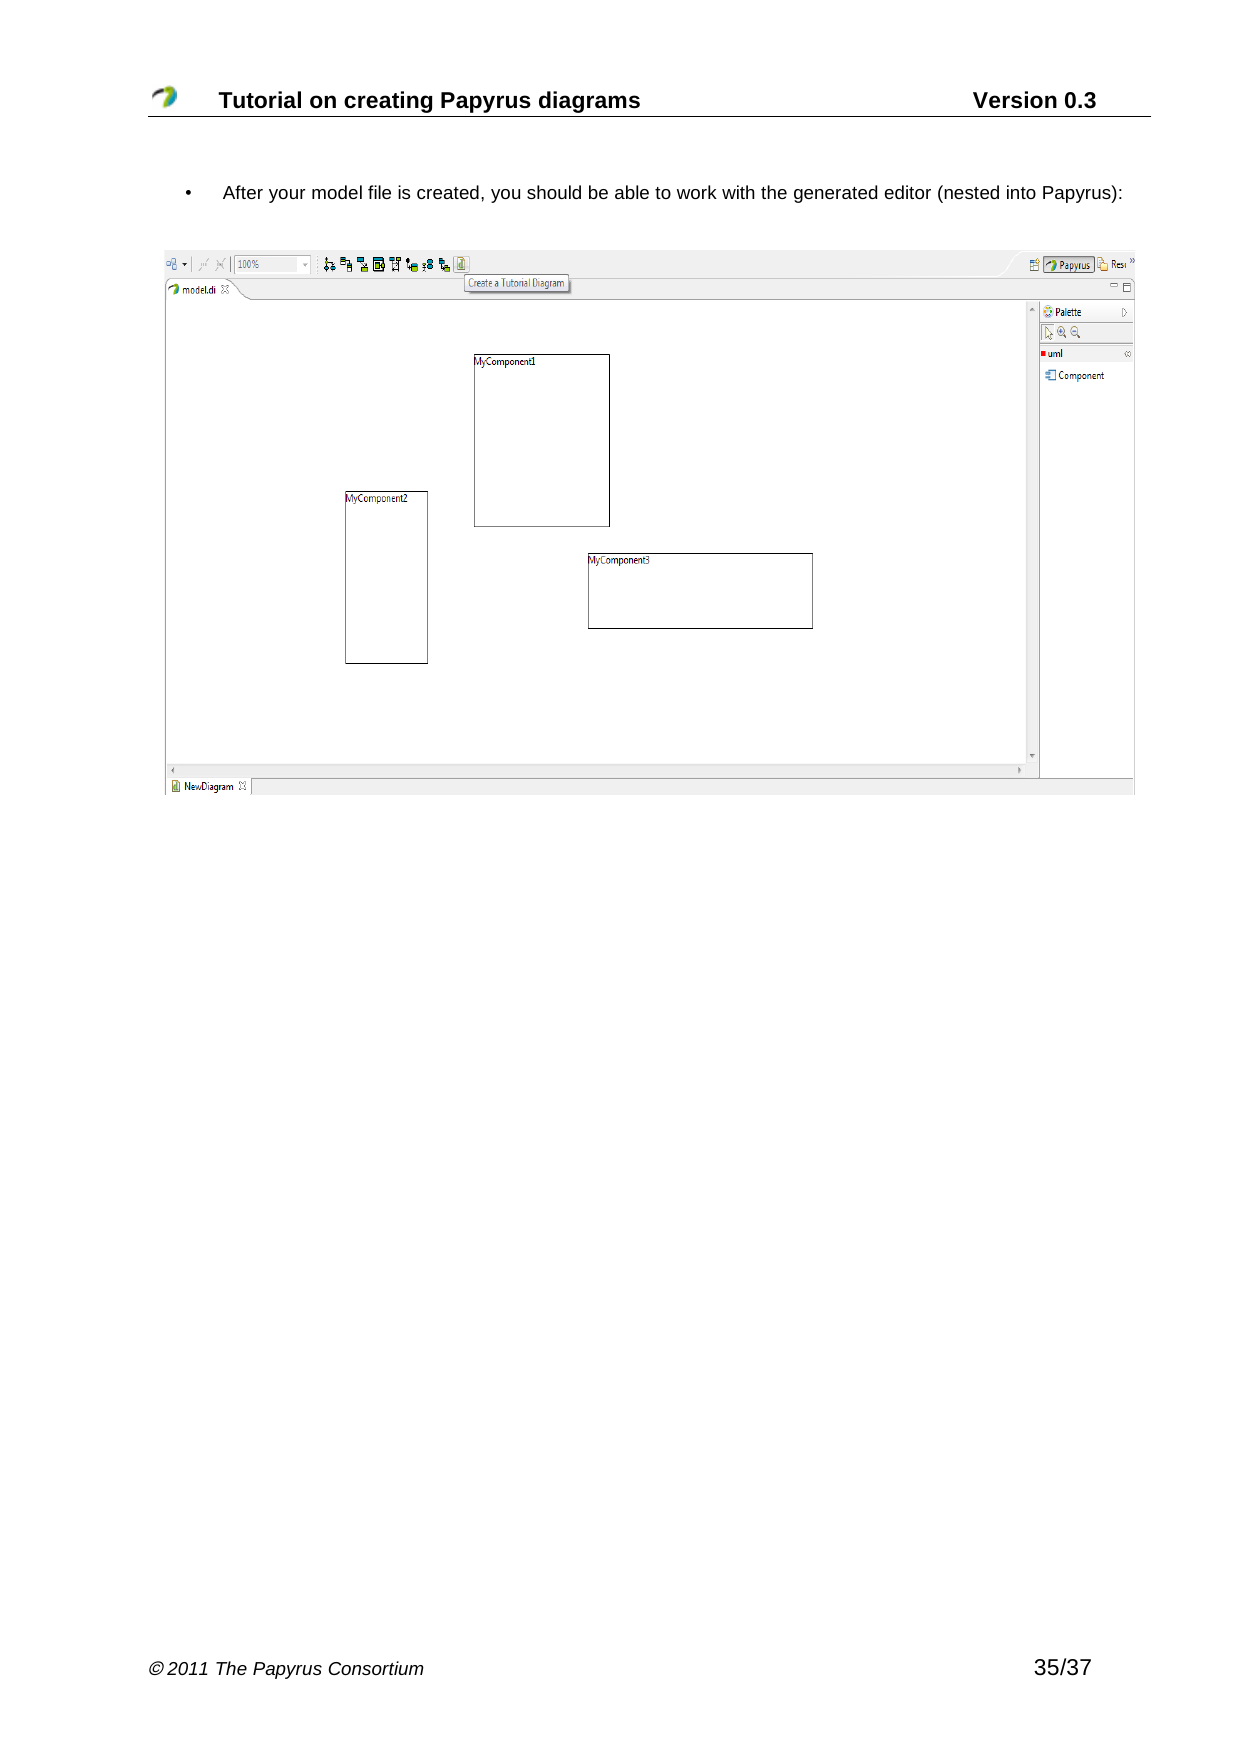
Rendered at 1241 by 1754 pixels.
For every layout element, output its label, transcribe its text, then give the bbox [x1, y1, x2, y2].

list After your model file is created, you should be able to work with the generated editor (nested into Papyrus): [185, 182, 1151, 203]
picture [152, 84, 177, 110]
